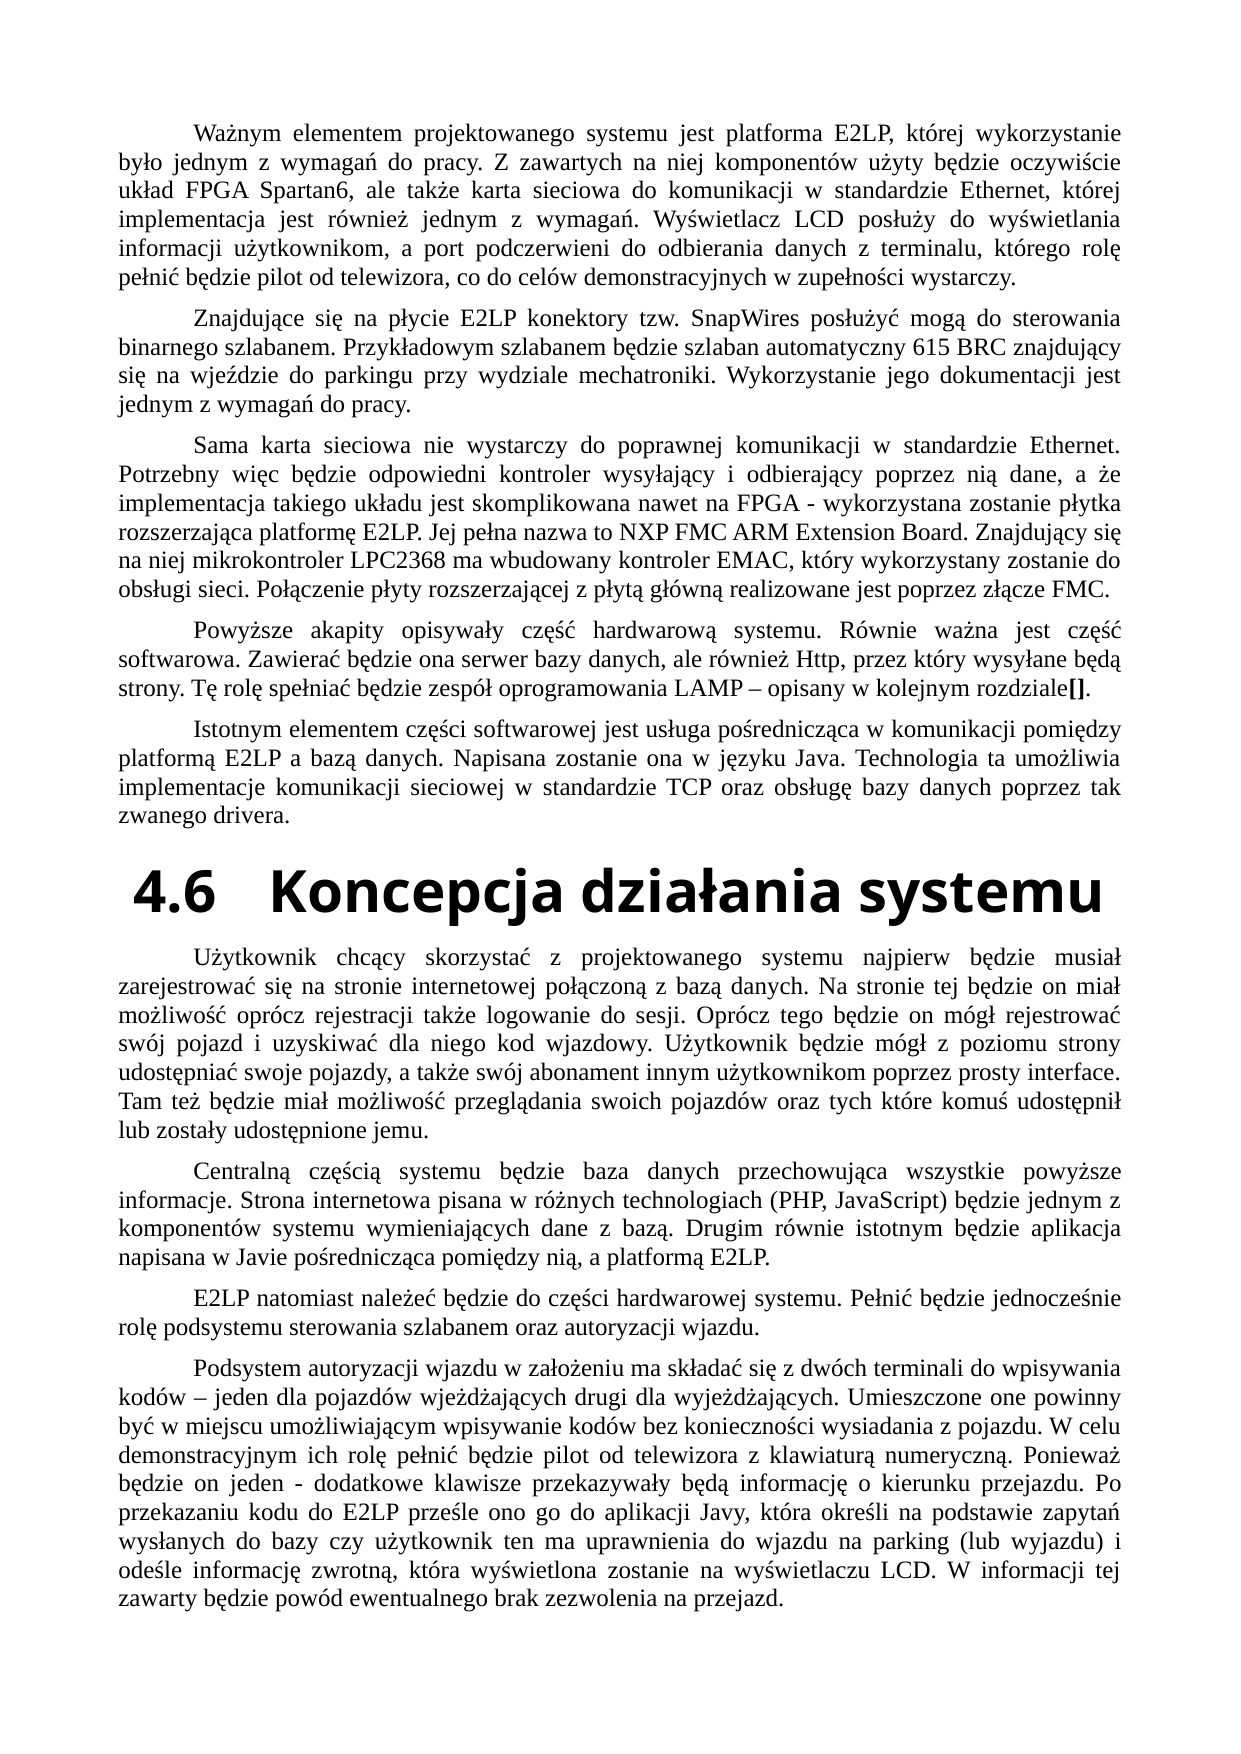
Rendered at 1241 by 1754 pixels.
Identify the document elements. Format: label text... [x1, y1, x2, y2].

text Centralną częścią systemu będzie baza danych przechowująca wszystkie powyższe informacje. Strona internetowa pisana w różnych technologiach (PHP, JavaScript) będzie jednym z komponentów systemu wymieniających dane z bazą. Drugim równie istotnym będzie aplikacja napisana w Javie pośrednicząca pomiędzy nią, a platformą E2LP. [118, 1156, 1122, 1271]
text Podsystem autoryzacji wjazdu w założeniu ma składać się z dwóch terminali do wpisywania kodów – jeden dla pojazdów wjeżdżających drugi dla wyjeżdżających. Umieszczone one powinny być w miejscu umożliwiającym wpisywanie kodów bez konieczności wysiadania z pojazdu. W celu demonstracyjnym ich rolę pełnić będzie pilot od telewizora z klawiaturą numeryczną. Ponieważ będzie on jeden - dodatkowe klawisze przekazywały będą informację o kierunku przejazdu. Po przekazaniu kodu do E2LP prześle ono go do aplikacji Javy, która określi na podstawie zapytań wysłanych do bazy czy użytkownik ten ma uprawnienia do wjazdu na parking (lub wyjazdu) i odeśle informację zwrotną, która wyświetlona zostanie na wyświetlaczu LCD. W informacji tej zawarty będzie powód ewentualnego brak zezwolenia na przejazd. [118, 1353, 1122, 1612]
text Sama karta sieciowa nie wystarczy do poprawnej komunikacji w standardzie Ethernet. Potrzebny więc będzie odpowiedni kontroler wysyłający i odbierający poprzez nią dane, a że implementacja takiego układu jest skomplikowana nawet na FPGA - wykorzystana zostanie płytka rozszerzająca platformę E2LP. Jej pełna nazwa to NXP FMC ARM Extension Board. Znajdujący się na niej mikrokontroler LPC2368 ma wbudowany kontroler EMAC, który wykorzystany zostanie do obsługi sieci. Połączenie płyty rozszerzającej z płytą główną realizowane jest poprzez złącze FMC. [118, 431, 1122, 603]
text Użytkownik chcący skorzystać z projektowanego systemu najpierw będzie musiał zarejestrować się na stronie internetowej połączoną z bazą danych. Na stronie tej będzie on miał możliwość oprócz rejestracji także logowanie do sesji. Oprócz tego będzie on mógł rejestrować swój pojazd i uzyskiwać dla niego kod wjazdowy. Użytkownik będzie mógł z poziomu strony udostępniać swoje pojazdy, a także swój abonament innym użytkownikom poprzez prosty interface. Tam też będzie miał możliwość przeglądania swoich pojazdów oraz tych które komuś udostępnił lub zostały udostępnione jemu. [118, 942, 1122, 1143]
text Istotnym elementem części softwarowej jest usługa pośrednicząca w komunikacji pomiędzy platformą E2LP a bazą danych. Napisana zostanie ona w języku Java. Technologia ta umożliwia implementacje komunikacji sieciowej w standardzie TCP oraz obsługę bazy danych poprzez tak zwanego drivera. [118, 714, 1122, 829]
subtitle Koncepcja działania systemu [118, 850, 1122, 930]
text Powyższe akapity opisywały część hardwarową systemu. Równie ważna jest część softwarowa. Zawierać będzie ona serwer bazy danych, ale również Http, przez który wysyłane będą strony. Tę rolę spełniać będzie zespół oprogramowania LAMP – opisany w kolejnym rozdziale[]. [118, 616, 1122, 702]
text Ważnym elementem projektowanego systemu jest platforma E2LP, której wykorzystanie było jednym z wymagań do pracy. Z zawartych na niej komponentów użyty będzie oczywiście układ FPGA Spartan6, ale także karta sieciowa do komunikacji w standardzie Ethernet, której implementacja jest również jednym z wymagań. Wyświetlacz LCD posłuży do wyświetlania informacji użytkownikom, a port podczerwieni do odbierania danych z terminalu, którego rolę pełnić będzie pilot od telewizora, co do celów demonstracyjnych w zupełności wystarczy. [118, 118, 1122, 291]
text E2LP natomiast należeć będzie do części hardwarowej systemu. Pełnić będzie jednocześnie rolę podsystemu sterowania szlabanem oraz autoryzacji wjazdu. [118, 1283, 1122, 1341]
text Znajdujące się na płycie E2LP konektory tzw. SnapWires posłużyć mogą do sterowania binarnego szlabanem. Przykładowym szlabanem będzie szlaban automatyczny 615 BRC znajdujący się na wjeździe do parkingu przy wydziale mechatroniki. Wykorzystanie jego dokumentacji jest jednym z wymagań do pracy. [118, 303, 1122, 418]
